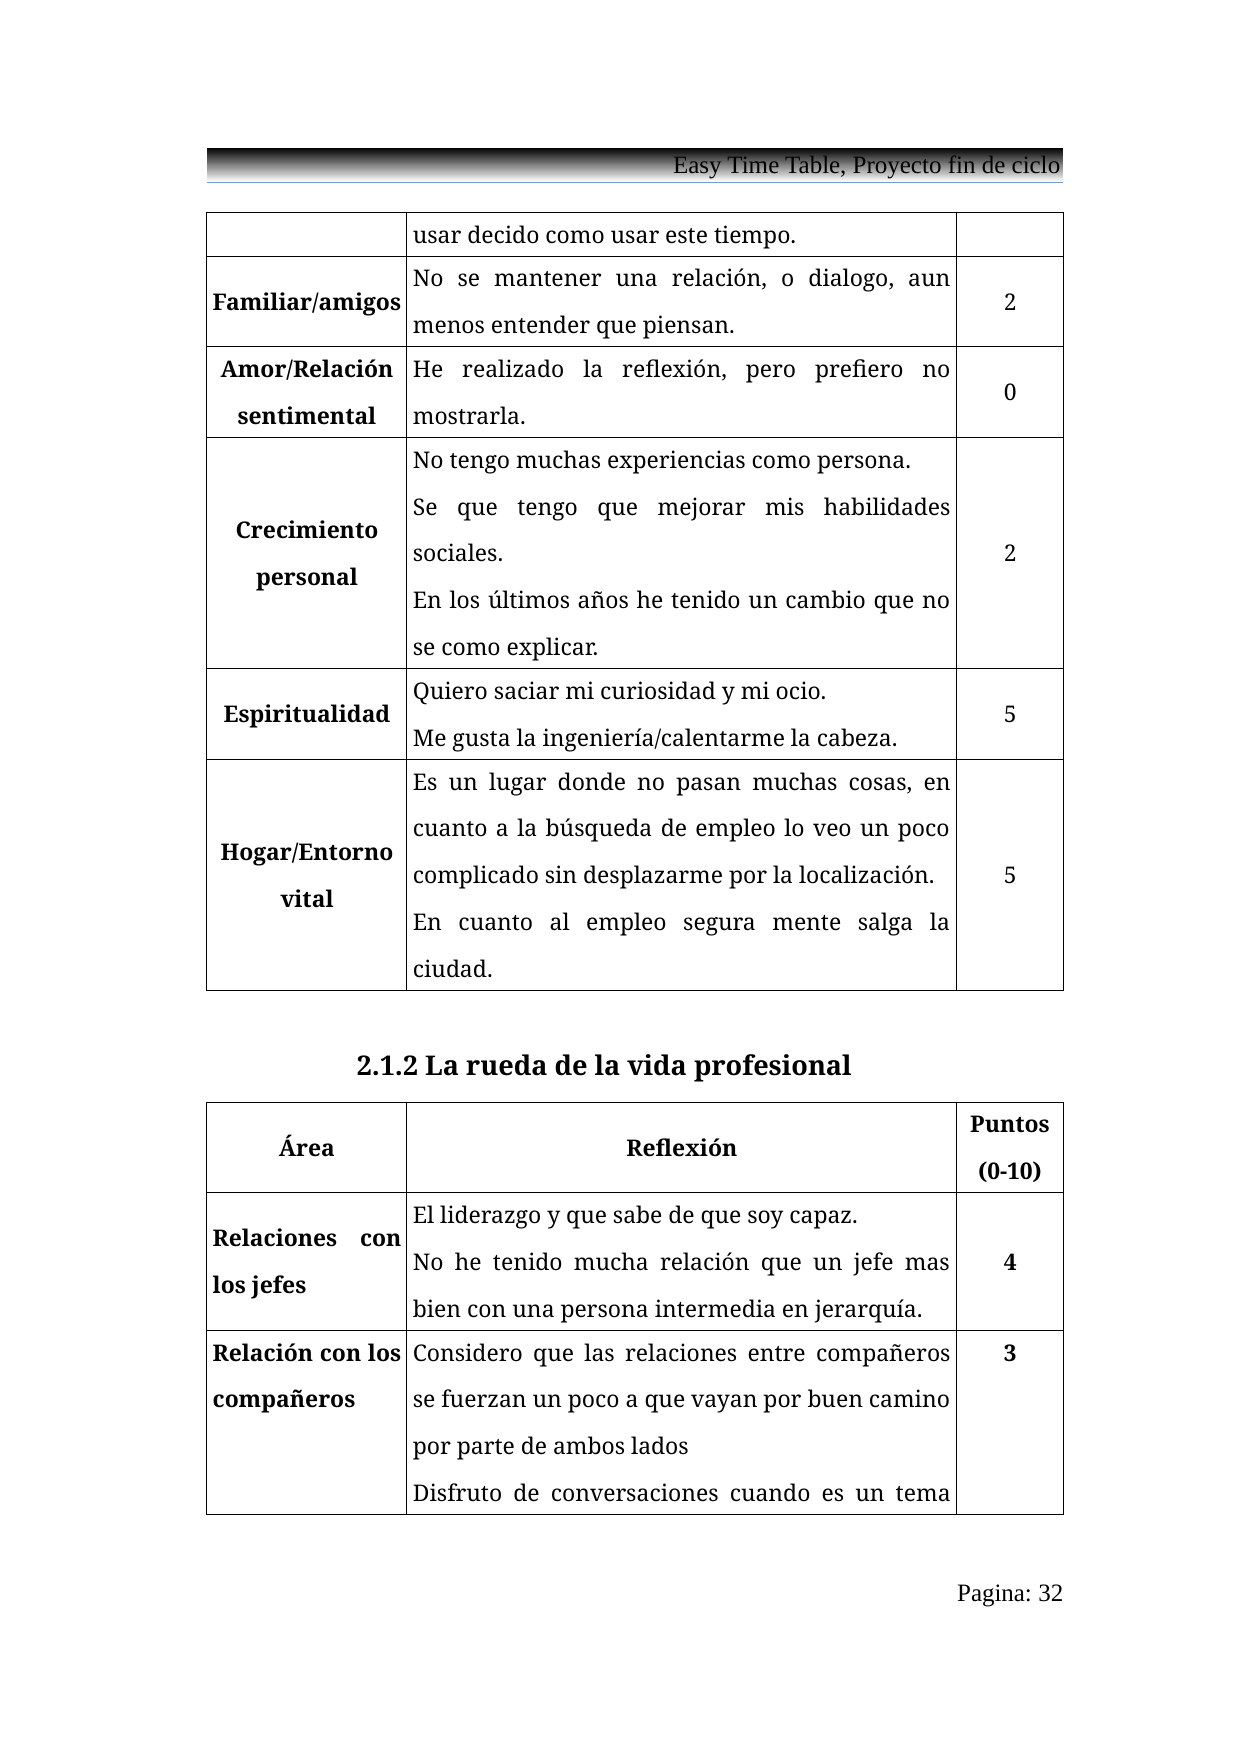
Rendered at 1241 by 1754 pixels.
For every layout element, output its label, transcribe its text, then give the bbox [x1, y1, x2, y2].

table_cell [957, 213, 1063, 256]
table_header Puntos (0-10) [957, 1103, 1063, 1192]
table_cell No tengo muchas experiencias como persona. Se que tengo que mejorar mis habilidades sociales. En los últimos años he tenido un cambio que no se como explicar. [407, 438, 956, 668]
table_cell 0 [957, 347, 1063, 437]
table_cell Es un lugar donde no pasan muchas cosas, en cuanto a la búsqueda de empleo lo veo un poco complicado sin desplazarme por la localización. En cuanto al empleo segura mente salga la ciudad. [407, 760, 956, 990]
table_cell Espiritualidad [207, 669, 406, 759]
table_cell El liderazgo y que sabe de que soy capaz. No he tenido mucha relación que un jefe mas bien con una persona intermedia en jerarquía. [407, 1193, 956, 1330]
table_cell 4 [957, 1193, 1063, 1330]
table_cell 2 [957, 438, 1063, 668]
table_cell usar decido como usar este tiempo. [407, 213, 956, 256]
text 2.1.2 La rueda de la vida profesional [207, 1046, 1063, 1083]
table_cell Quiero saciar mi curiosidad y mi ocio. Me gusta la ingeniería/calentarme la cabeza. [407, 669, 956, 759]
table_cell Relación con los compañeros [207, 1331, 406, 1514]
table_cell Amor/Relación sentimental [207, 347, 406, 437]
table_cell 5 [957, 760, 1063, 990]
table_cell Relaciones con los jefes [207, 1193, 406, 1330]
table_header Área [207, 1103, 406, 1192]
table_cell 3 [957, 1331, 1063, 1514]
table_cell 5 [957, 669, 1063, 759]
table_cell Considero que las relaciones entre compañeros se fuerzan un poco a que vayan por buen camino por parte de ambos lados Disfruto de conversaciones cuando es un tema [407, 1331, 956, 1514]
table_header Reflexión [407, 1103, 956, 1192]
table_cell 2 [957, 257, 1063, 346]
table_cell Crecimiento personal [207, 438, 406, 668]
table_cell He realizado la reflexión, pero prefiero no mostrarla. [407, 347, 956, 437]
table_cell Familiar/amigos [207, 257, 406, 346]
table_cell [207, 213, 406, 256]
table_cell No se mantener una relación, o dialogo, aun menos entender que piensan. [407, 257, 956, 346]
table_cell Hogar/Entorno vital [207, 760, 406, 990]
